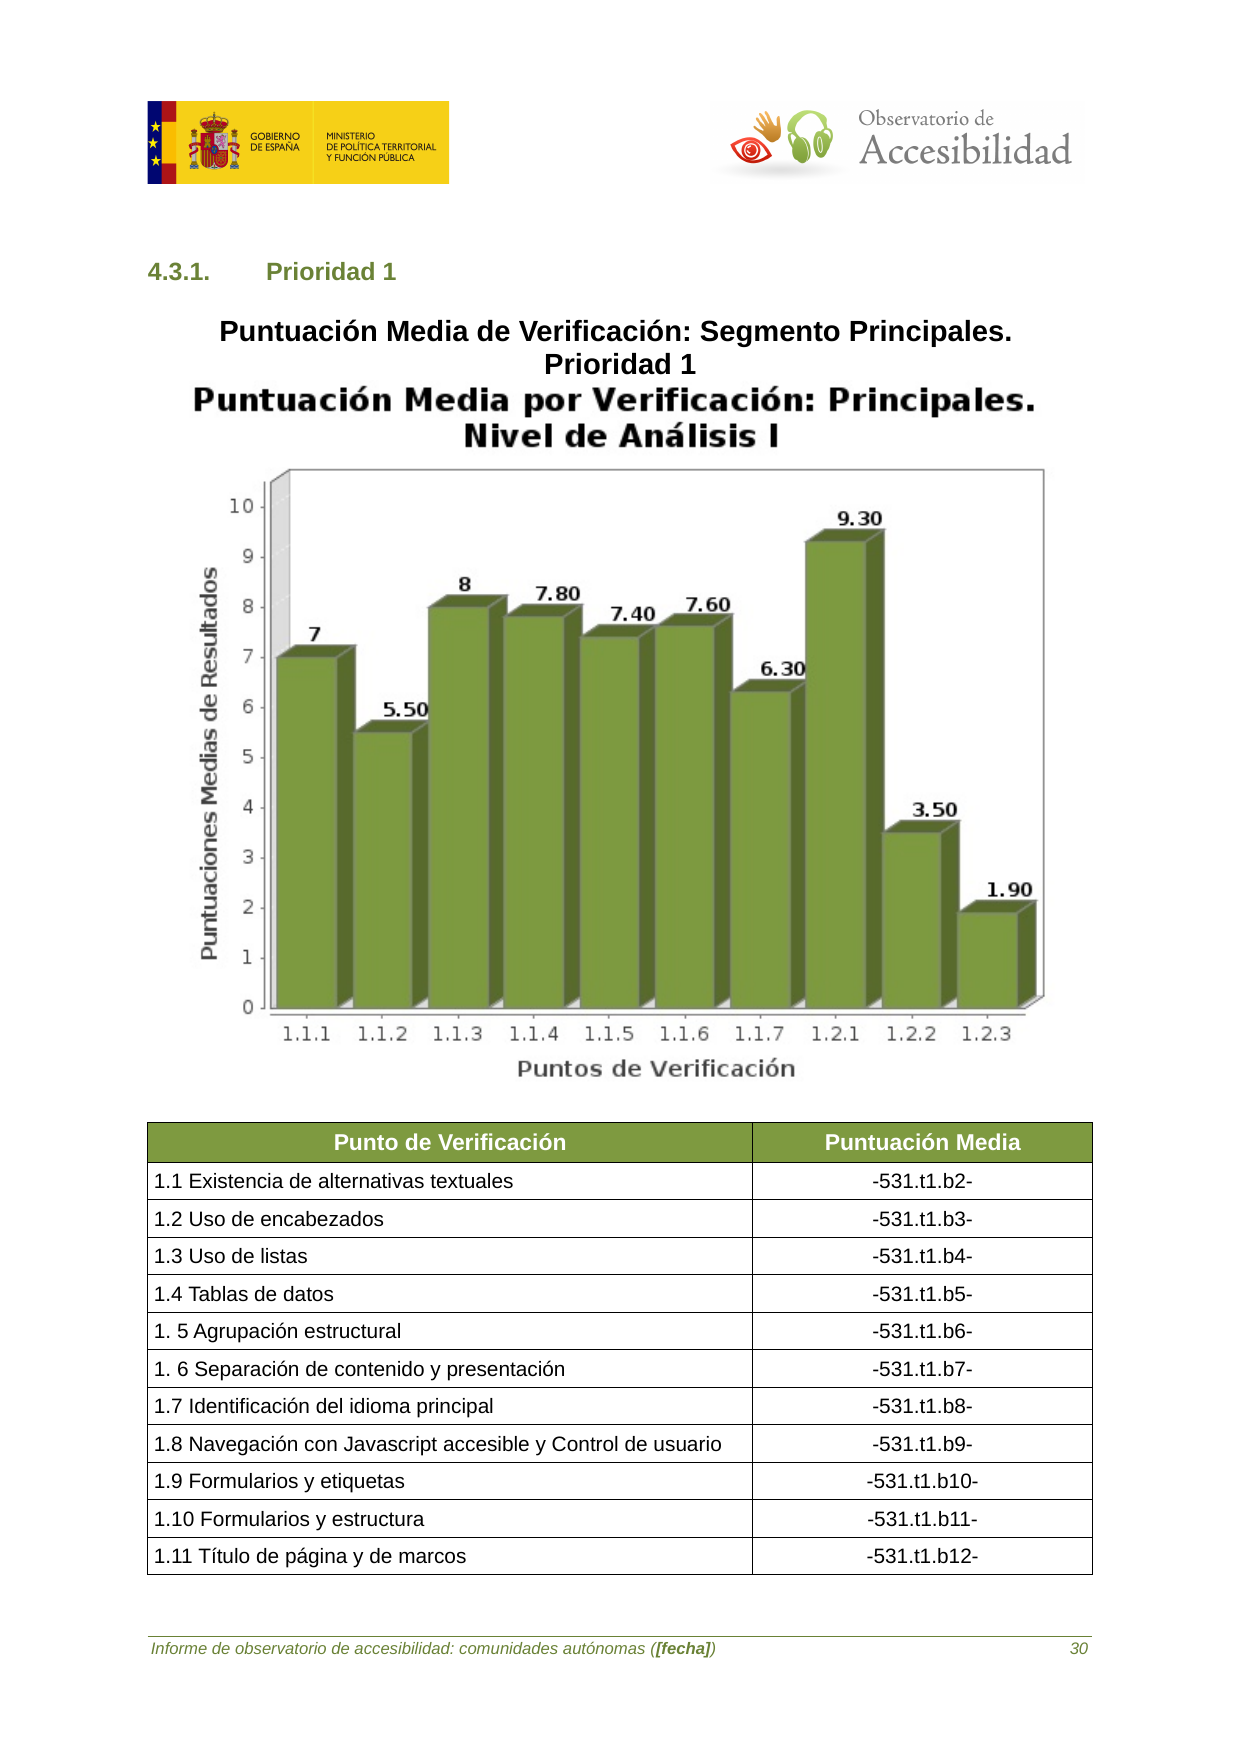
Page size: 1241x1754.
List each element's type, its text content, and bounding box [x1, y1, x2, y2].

table_cell 1.4 Tablas de datos [148, 1275, 752, 1312]
table_cell -531.t1.b12- [753, 1538, 1092, 1574]
picture [147, 101, 450, 184]
table_cell -531.t1.b9- [753, 1425, 1092, 1462]
table_cell 1. 6 Separación de contenido y presentación [148, 1350, 752, 1387]
table_cell -531.t1.b5- [753, 1275, 1092, 1312]
table_cell -531.t1.b7- [753, 1350, 1092, 1387]
table_cell -531.t1.b3- [753, 1200, 1092, 1237]
table_cell 1.3 Uso de listas [148, 1238, 752, 1274]
table_cell 1.8 Navegación con Javascript accesible y Control de usuario [148, 1425, 752, 1462]
table_header Punto de Verificación [148, 1123, 752, 1162]
table_cell 1.11 Título de página y de marcos [148, 1538, 752, 1574]
picture [178, 380, 1062, 1091]
table_header Puntuación Media [753, 1123, 1092, 1162]
table_cell 1. 5 Agrupación estructural [148, 1313, 752, 1349]
picture [710, 101, 1086, 184]
table_cell -531.t1.b6- [753, 1313, 1092, 1349]
table_cell -531.t1.b8- [753, 1388, 1092, 1424]
table_cell 1.1 Existencia de alternativas textuales [148, 1163, 752, 1199]
subtitle Prioridad 1 [148, 257, 1092, 286]
table_cell 1.2 Uso de encabezados [148, 1200, 752, 1237]
text Puntuación Media de Verificación: Segmento Principales. [148, 314, 1092, 347]
table_cell -531.t1.b10- [753, 1463, 1092, 1499]
text Prioridad 1 [148, 347, 1092, 381]
table_cell -531.t1.b2- [753, 1163, 1092, 1199]
table_cell -531.t1.b11- [753, 1500, 1092, 1537]
table_cell 1.9 Formularios y etiquetas [148, 1463, 752, 1499]
table_cell 1.7 Identificación del idioma principal [148, 1388, 752, 1424]
table_cell 1.10 Formularios y estructura [148, 1500, 752, 1537]
table_cell -531.t1.b4- [753, 1238, 1092, 1274]
